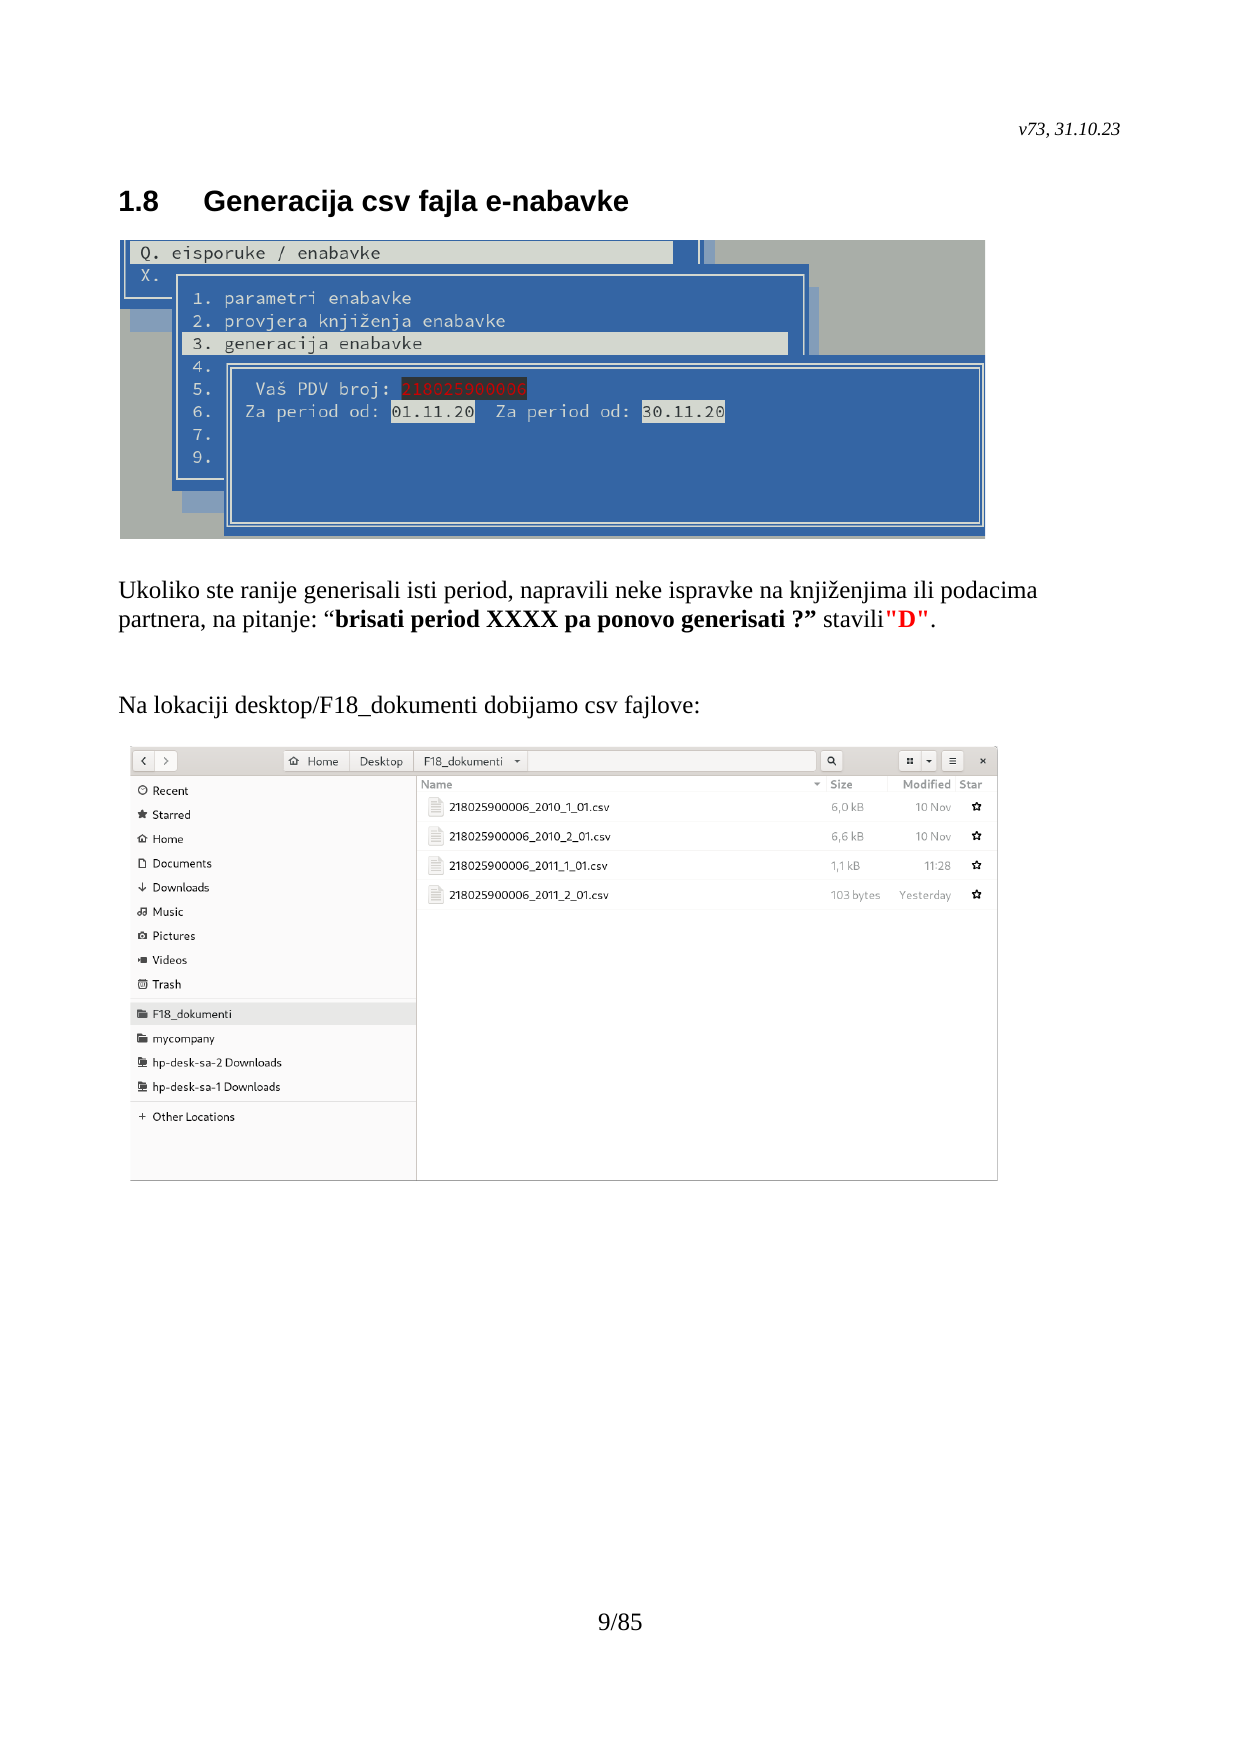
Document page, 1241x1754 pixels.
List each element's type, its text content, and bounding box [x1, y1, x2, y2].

picture [120, 240, 986, 539]
subtitle Generacija csv fajla e-nabavke [118, 184, 1122, 217]
picture [130, 746, 998, 1181]
text Ukoliko ste ranije generisali isti period, napravili neke ispravke na knjiženjima ili podacima partnera, na pitanje: “brisati period XXXX pa ponovo generisati ?” stavili"D". [118, 575, 1122, 632]
text Na lokaciji desktop/F18_dokumenti dobijamo csv fajlove: [118, 690, 1122, 719]
